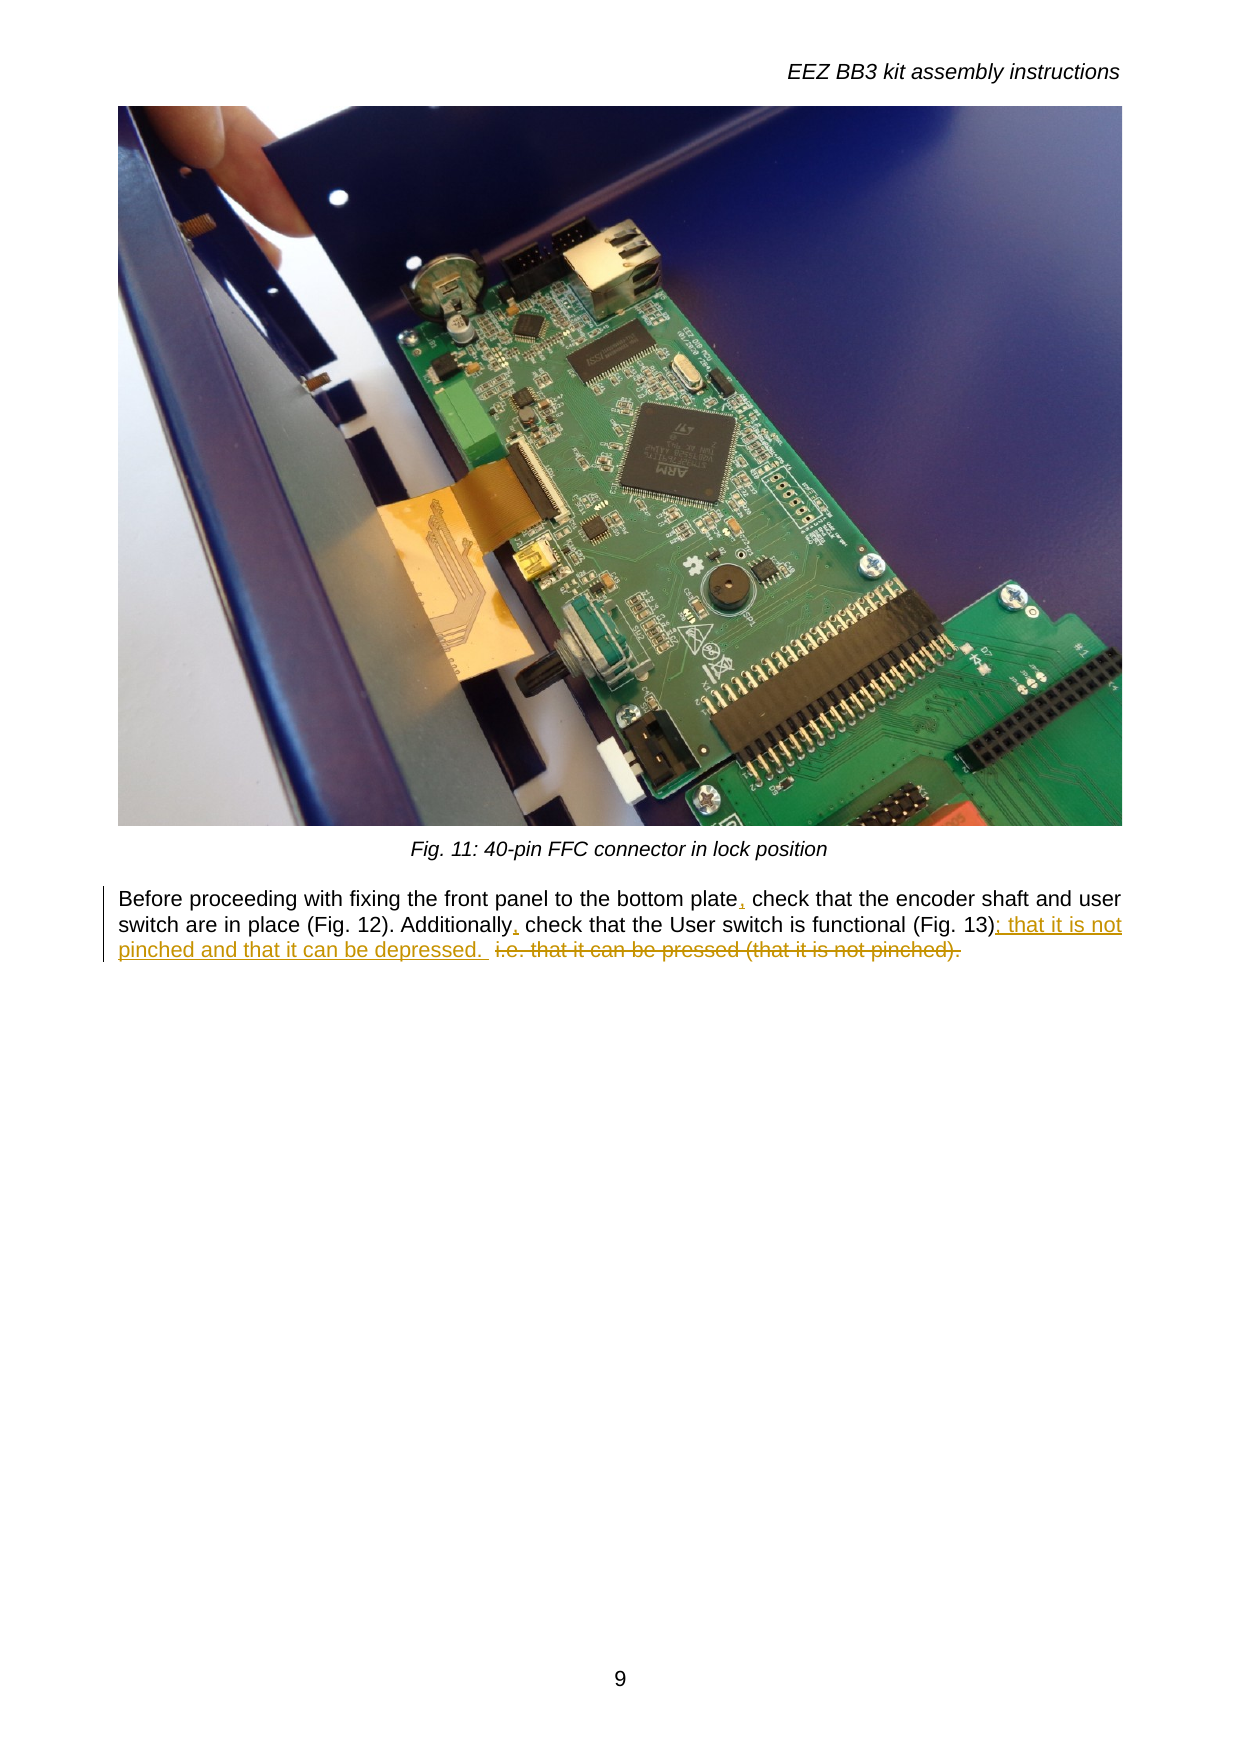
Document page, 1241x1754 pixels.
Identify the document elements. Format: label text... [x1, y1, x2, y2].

picture [118, 106, 1123, 826]
text Fig. 11: 40-pin FFC connector in lock position [118, 826, 1122, 861]
text Before proceeding with fixing the front panel to the bottom plate, check that the encoder shaft and user switch are in place (Fig. 12). Additionally, check that the User switch is functional (Fig. 13); that it is not pinched and that it can be depressed. [118, 886, 1122, 962]
